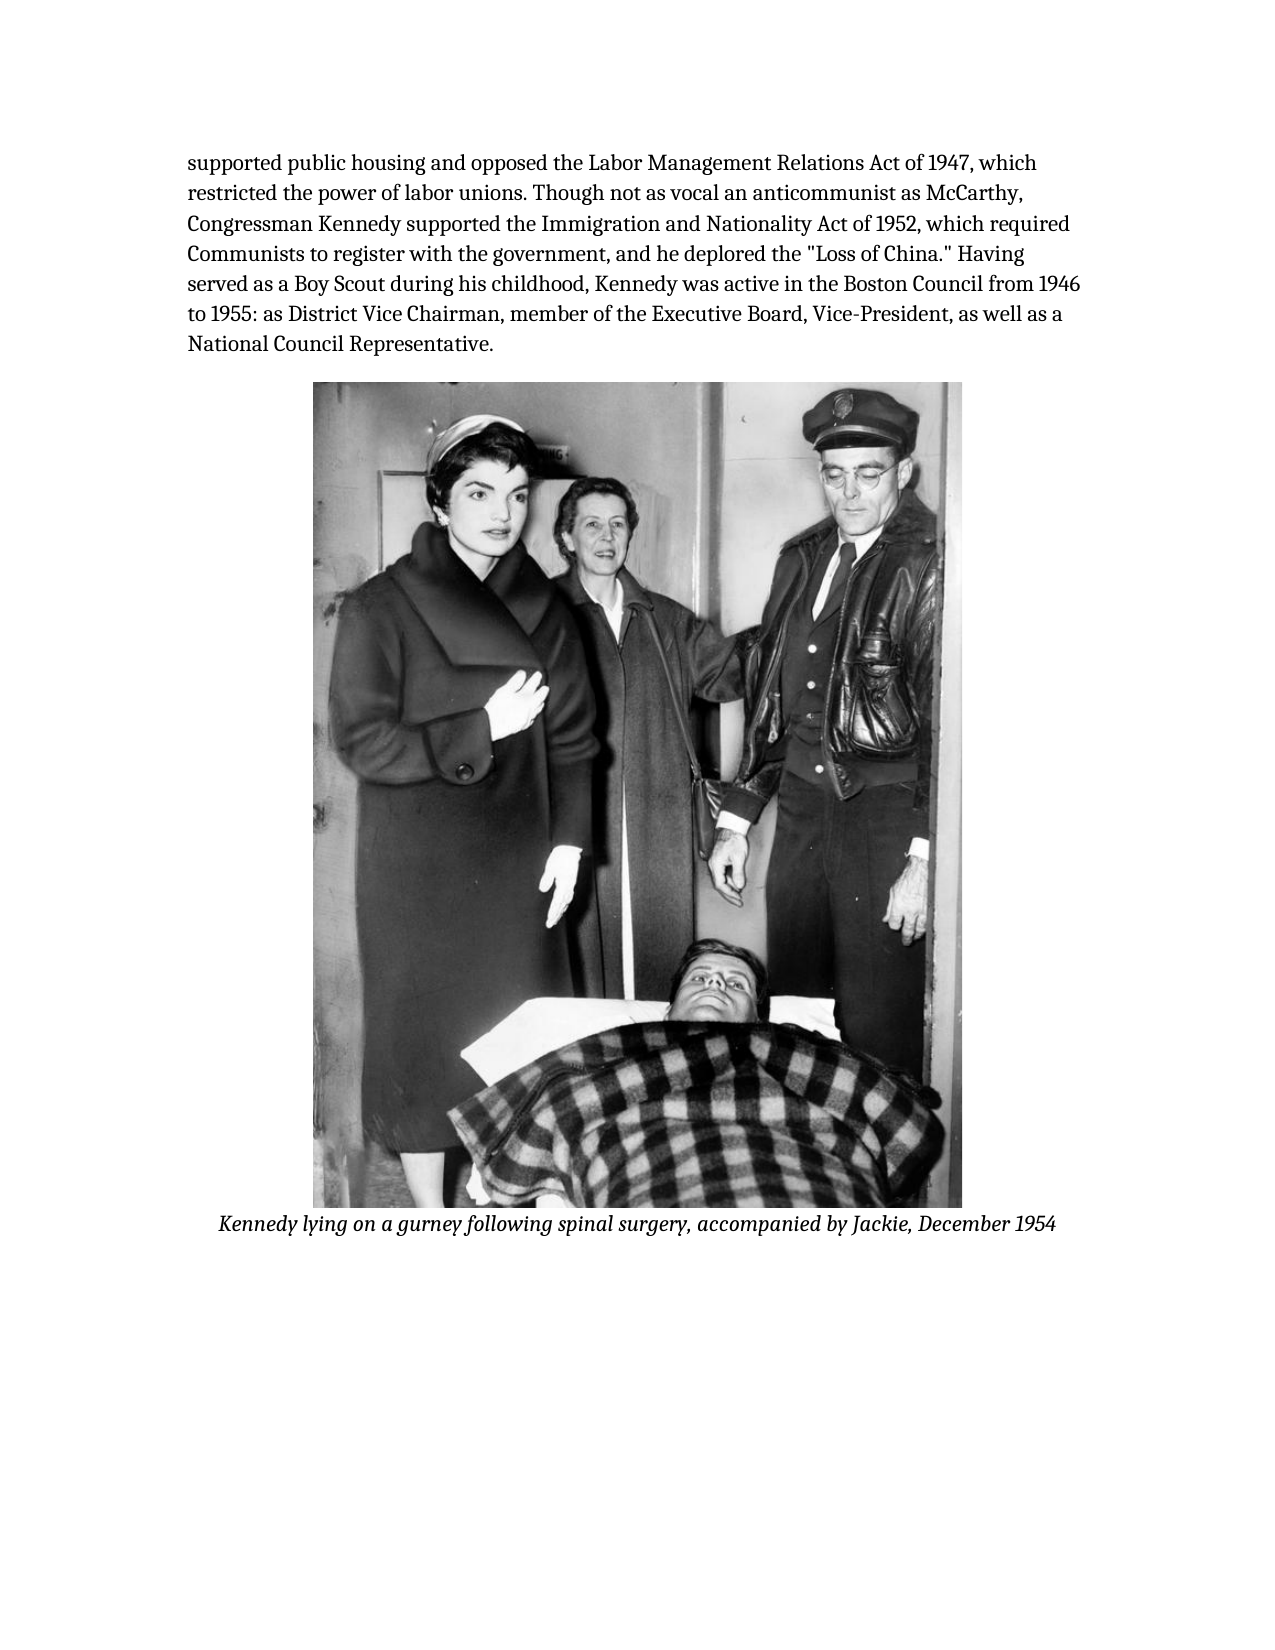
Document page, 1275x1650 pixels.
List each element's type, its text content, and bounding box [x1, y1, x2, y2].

text supported public housing and opposed the Labor Management Relations Act of 1947, which restricted the power of labor unions. Though not as vocal an anticommunist as McCarthy, Congressman Kennedy supported the Immigration and Nationality Act of 1952, which required Communists to register with the government, and he deplored the "Loss of China." Having served as a Boy Scout during his childhood, Kennedy was active in the Boston Council from 1946 to 1955: as District Vice Chairman, member of the Executive Board, Vice-President, as well as a National Council Representative. [187, 150, 1087, 358]
text Kennedy lying on a gurney following spinal surgery, accompanied by Jackie, December 1954 [187, 382, 1087, 1237]
picture [313, 382, 963, 1208]
